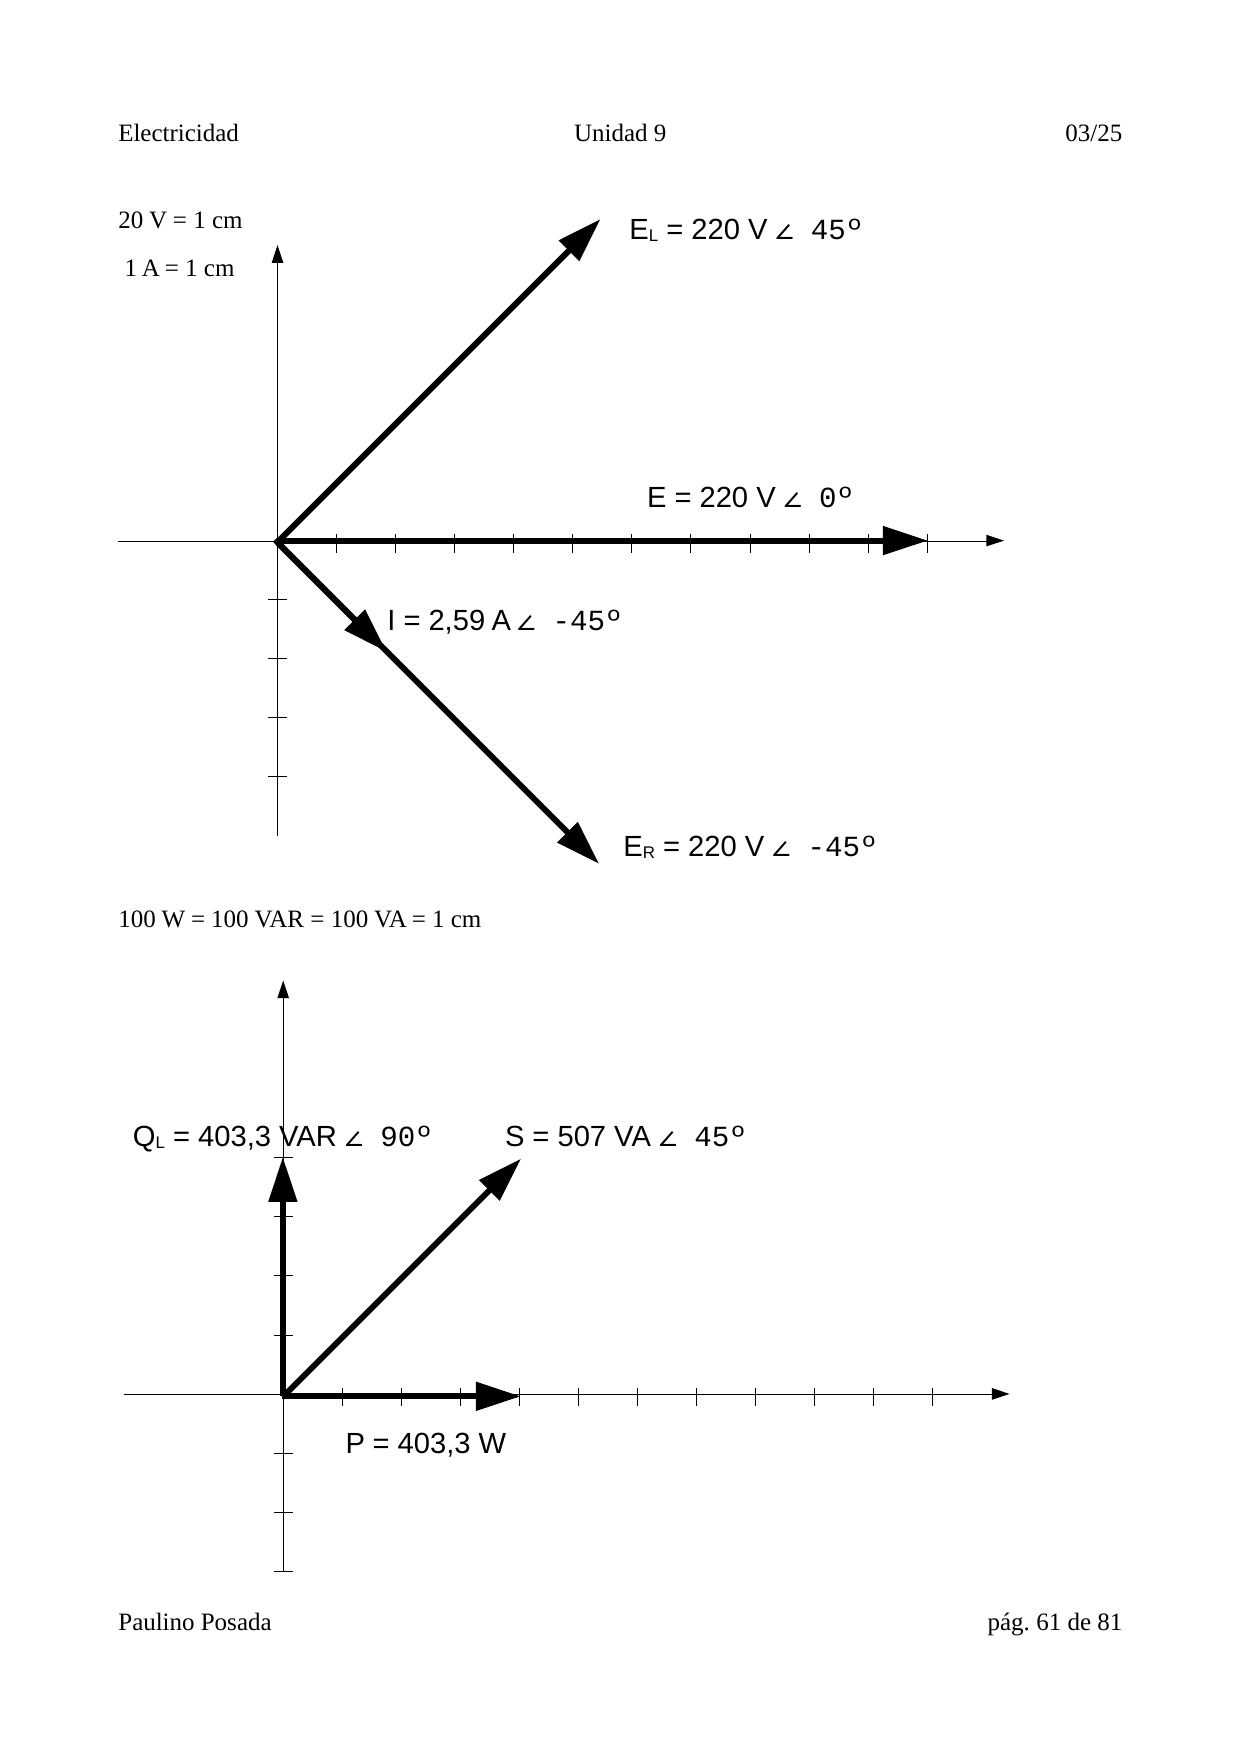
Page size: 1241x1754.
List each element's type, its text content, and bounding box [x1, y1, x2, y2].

text [544, 253, 1122, 281]
text 20 V = 1 cm [118, 205, 1122, 234]
text 100 W = 100 VAR = 100 VA = 1 cm [118, 904, 1122, 933]
text [278, 253, 561, 281]
text 1 A = 1 cm [118, 253, 277, 281]
